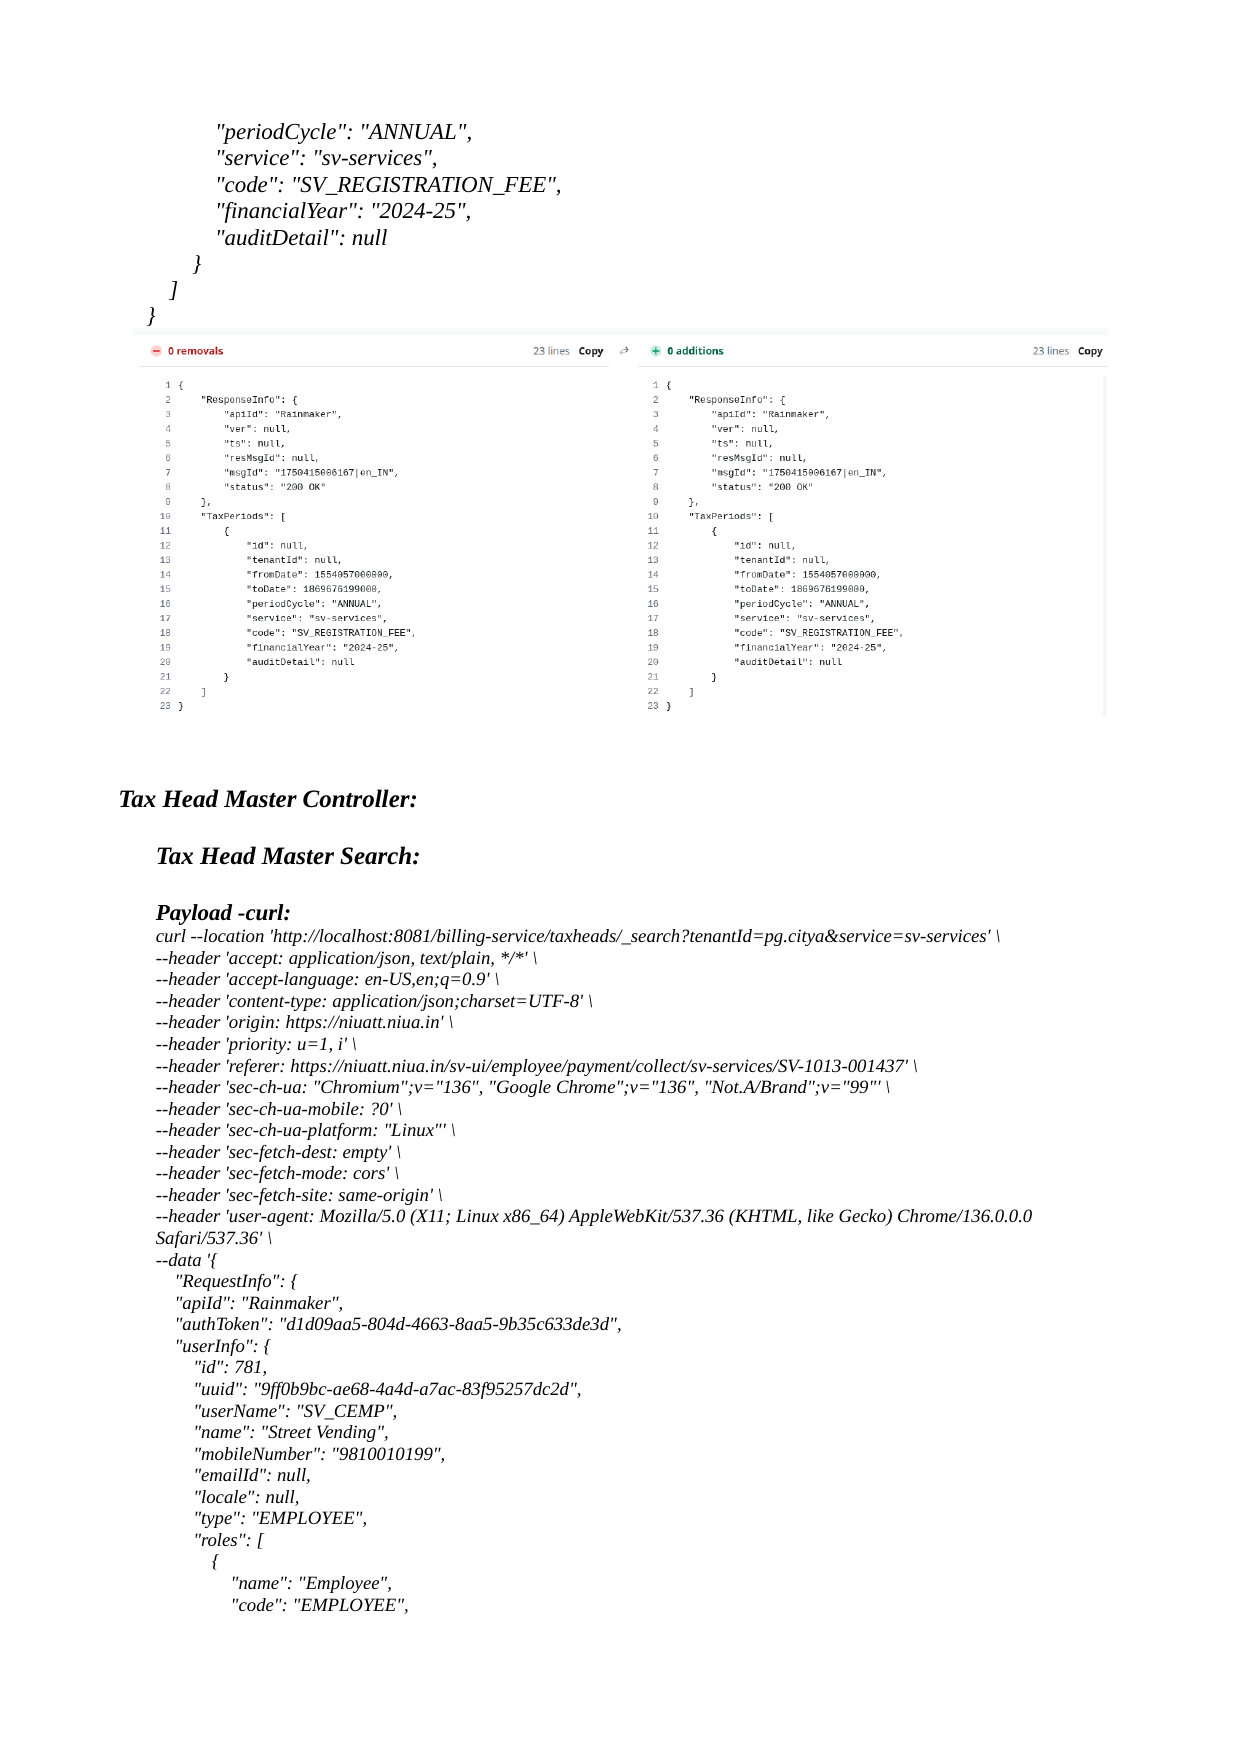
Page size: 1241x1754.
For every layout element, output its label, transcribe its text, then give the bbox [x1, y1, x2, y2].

text "emailId": null, [156, 1464, 1122, 1486]
picture [132, 328, 1109, 731]
text --data '{ [156, 1248, 1122, 1270]
text "financialYear": "2024-25", [146, 197, 1122, 223]
text } [146, 250, 1122, 276]
text "userName": "SV_CEMP", [156, 1399, 1122, 1421]
text --header 'sec-ch-ua-mobile: ?0' \ [156, 1098, 1122, 1119]
text "code": "SV_REGISTRATION_FEE", [146, 171, 1122, 197]
text --header 'accept-language: en-US,en;q=0.9' \ [156, 968, 1122, 990]
text { [156, 1550, 1122, 1572]
text --header 'origin: https://niuatt.niua.in' \ [156, 1011, 1122, 1033]
text "authToken": "d1d09aa5-804d-4663-8aa5-9b35c633de3d", [156, 1313, 1122, 1335]
text "periodCycle": "ANNUAL", [146, 118, 1122, 144]
text "id": 781, [156, 1356, 1122, 1378]
text "uuid": "9ff0b9bc-ae68-4a4d-a7ac-83f95257dc2d", [156, 1378, 1122, 1399]
text Payload -curl: [156, 899, 1122, 925]
text "locale": null, [156, 1486, 1122, 1507]
text "auditDetail": null [146, 223, 1122, 250]
text --header 'referer: https://niuatt.niua.in/sv-ui/employee/payment/collect/sv-services/SV-1013-001437' \ [156, 1054, 1122, 1076]
text "service": "sv-services", [146, 144, 1122, 171]
text --header 'sec-fetch-dest: empty' \ [156, 1141, 1122, 1162]
text "RequestInfo": { [156, 1270, 1122, 1292]
text "code": "EMPLOYEE", [156, 1593, 1122, 1615]
text "userInfo": { [156, 1335, 1122, 1356]
text ] [146, 276, 1122, 303]
text --header 'sec-ch-ua-platform: "Linux"' \ [156, 1119, 1122, 1141]
text "name": "Employee", [156, 1572, 1122, 1593]
text "type": "EMPLOYEE", [156, 1507, 1122, 1529]
text "apiId": "Rainmaker", [156, 1292, 1122, 1313]
text --header 'sec-fetch-site: same-origin' \ [156, 1184, 1122, 1205]
text --header 'sec-ch-ua: "Chromium";v="136", "Google Chrome";v="136", "Not.A/Brand";v="99"' \ [156, 1076, 1122, 1098]
text curl --location 'http://localhost:8081/billing-service/taxheads/_search?tenantId=pg.citya&service=sv-services' \ [156, 925, 1122, 947]
text "roles": [ [156, 1529, 1122, 1550]
text "mobileNumber": "9810010199", [156, 1443, 1122, 1464]
text --header 'accept: application/json, text/plain, */*' \ [156, 947, 1122, 968]
text --header 'sec-fetch-mode: cors' \ [156, 1162, 1122, 1184]
text Tax Head Master Controller: [118, 784, 1122, 812]
text --header 'priority: u=1, i' \ [156, 1033, 1122, 1054]
text } [146, 303, 1122, 329]
text --header 'user-agent: Mozilla/5.0 (X11; Linux x86_64) AppleWebKit/537.36 (KHTML, like Gecko) Chrome/136.0.0.0 Safari/537.36' \ [156, 1205, 1122, 1248]
text Tax Head Master Search: [156, 841, 1122, 870]
text --header 'content-type: application/json;charset=UTF-8' \ [156, 990, 1122, 1011]
text "name": "Street Vending", [156, 1421, 1122, 1443]
